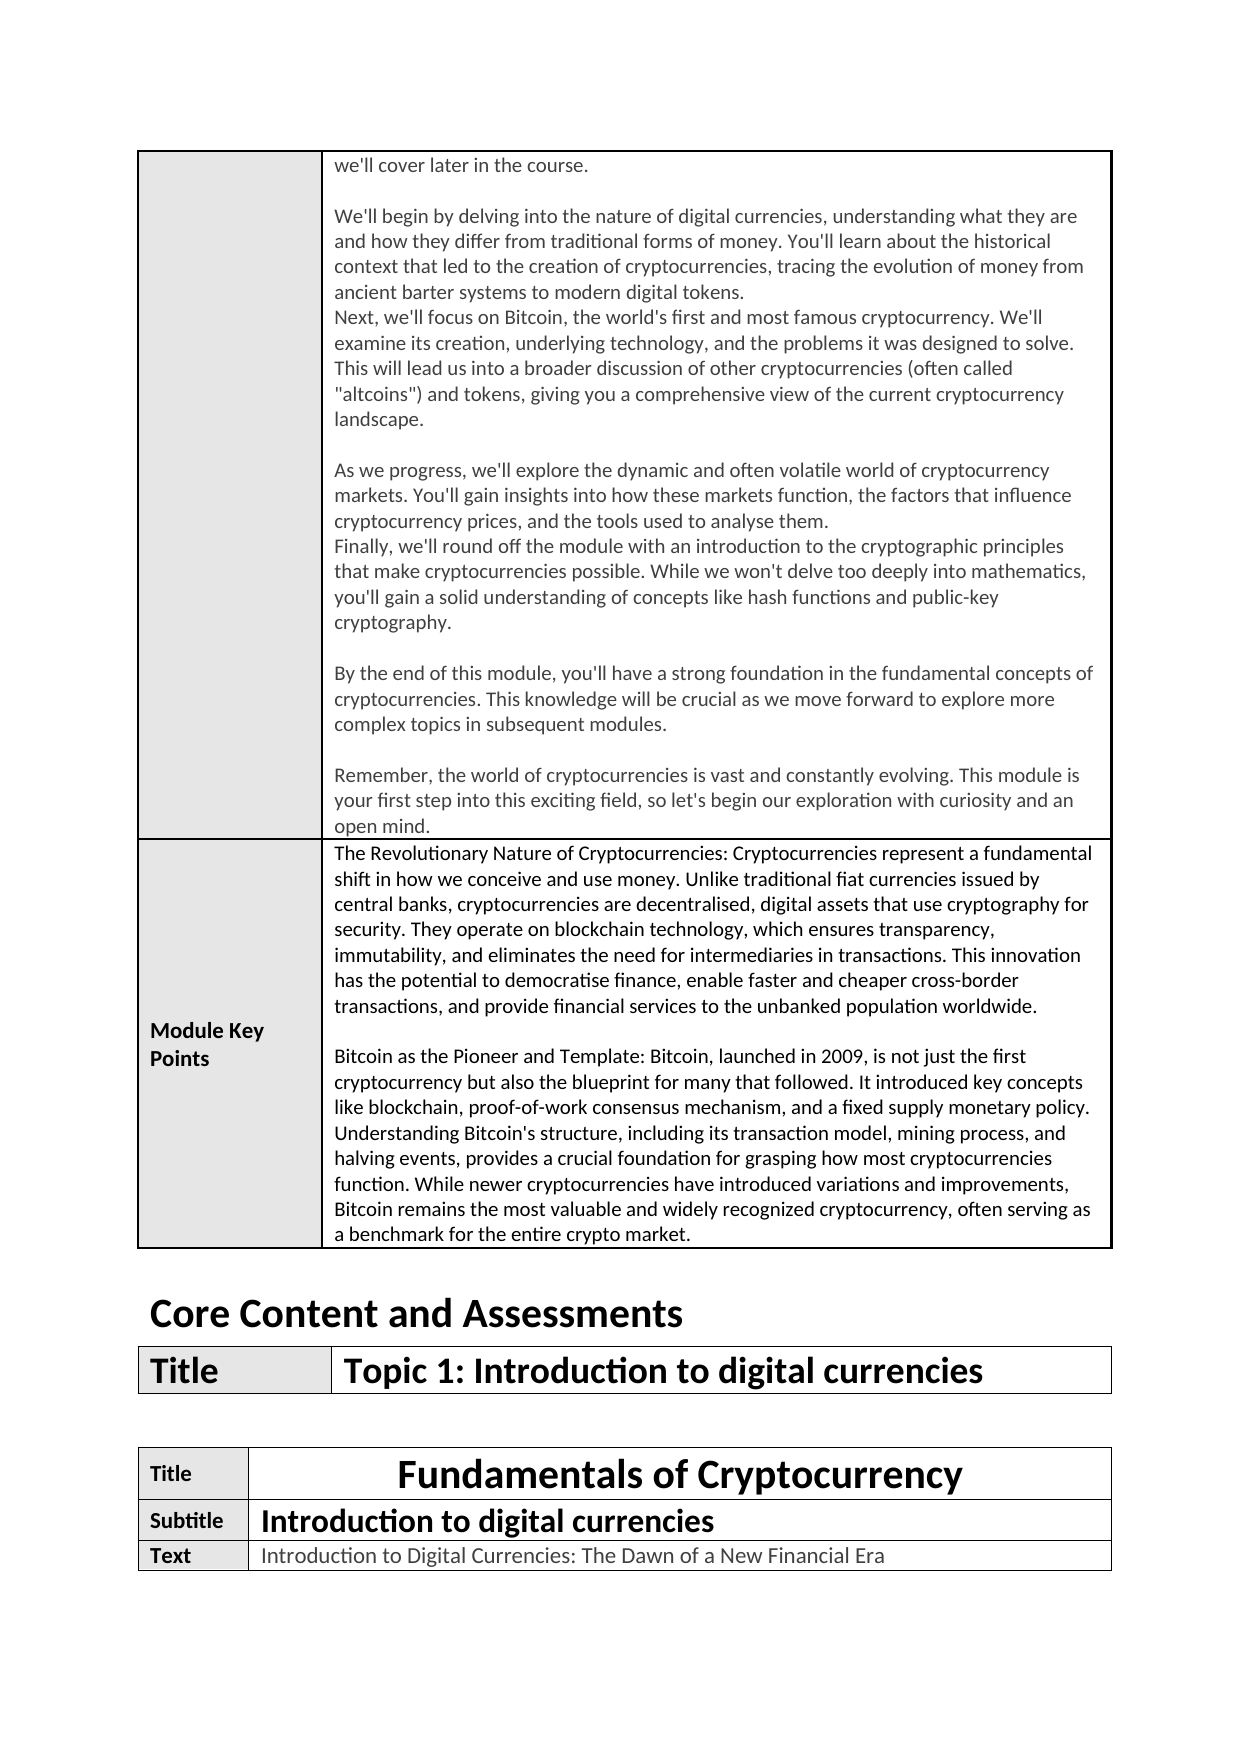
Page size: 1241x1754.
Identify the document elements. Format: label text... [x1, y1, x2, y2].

table_header Topic 1: Introduction to digital currencies [332, 1347, 1111, 1393]
table_cell Introduction to Digital Currencies: The Dawn of a New Financial Era [249, 1541, 1111, 1569]
table_header Title [139, 1448, 248, 1499]
table_cell [139, 152, 321, 838]
table_header Title [139, 1347, 331, 1393]
table_cell Text [139, 1541, 248, 1569]
subtitle Core Content and Assessments [150, 1287, 1090, 1337]
table_cell Subtitle [139, 1500, 248, 1540]
table_header Fundamentals of Cryptocurrency [249, 1448, 1111, 1499]
table_cell Module Key Points [139, 840, 321, 1247]
table_cell Introduction to digital currencies [249, 1500, 1111, 1540]
table_cell The Revolutionary Nature of Cryptocurrencies: Cryptocurrencies represent a fundamental shift in how we conceive and use money. Unlike traditional fiat currencies issued by central banks, cryptocurrencies are decentralised, digital assets that use cryptography for security. They operate on blockchain technology, which ensures transparency, immutability, and eliminates the need for intermediaries in transactions. This innovation has the potential to democratise finance, enable faster and cheaper cross-border transactions, and provide financial services to the unbanked population worldwide. Bitcoin as the Pioneer and Template: Bitcoin, launched in 2009, is not just the first cryptocurrency but also the blueprint for many that followed. It introduced key concepts like blockchain, proof-of-work consensus mechanism, and a fixed supply monetary policy. Understanding Bitcoin's structure, including its transaction model, mining process, and halving events, provides a crucial foundation for grasping how most cryptocurrencies function. While newer cryptocurrencies have introduced variations and improvements, Bitcoin remains the most valuable and widely recognized cryptocurrency, often serving as a benchmark for the entire crypto market. [323, 840, 1110, 1247]
table_cell we'll cover later in the course. We'll begin by delving into the nature of digital currencies, understanding what they are and how they differ from traditional forms of money. You'll learn about the historical context that led to the creation of cryptocurrencies, tracing the evolution of money from ancient barter systems to modern digital tokens. Next, we'll focus on Bitcoin, the world's first and most famous cryptocurrency. We'll examine its creation, underlying technology, and the problems it was designed to solve. This will lead us into a broader discussion of other cryptocurrencies (often called "altcoins") and tokens, giving you a comprehensive view of the current cryptocurrency landscape. As we progress, we'll explore the dynamic and often volatile world of cryptocurrency markets. You'll gain insights into how these markets function, the factors that influence cryptocurrency prices, and the tools used to analyse them. Finally, we'll round off the module with an introduction to the cryptographic principles that make cryptocurrencies possible. While we won't delve too deeply into mathematics, you'll gain a solid understanding of concepts like hash functions and public-key cryptography. By the end of this module, you'll have a strong foundation in the fundamental concepts of cryptocurrencies. This knowledge will be crucial as we move forward to explore more complex topics in subsequent modules. Remember, the world of cryptocurrencies is vast and constantly evolving. This module is your first step into this exciting field, so let's begin our exploration with curiosity and an open mind. [323, 152, 1110, 838]
